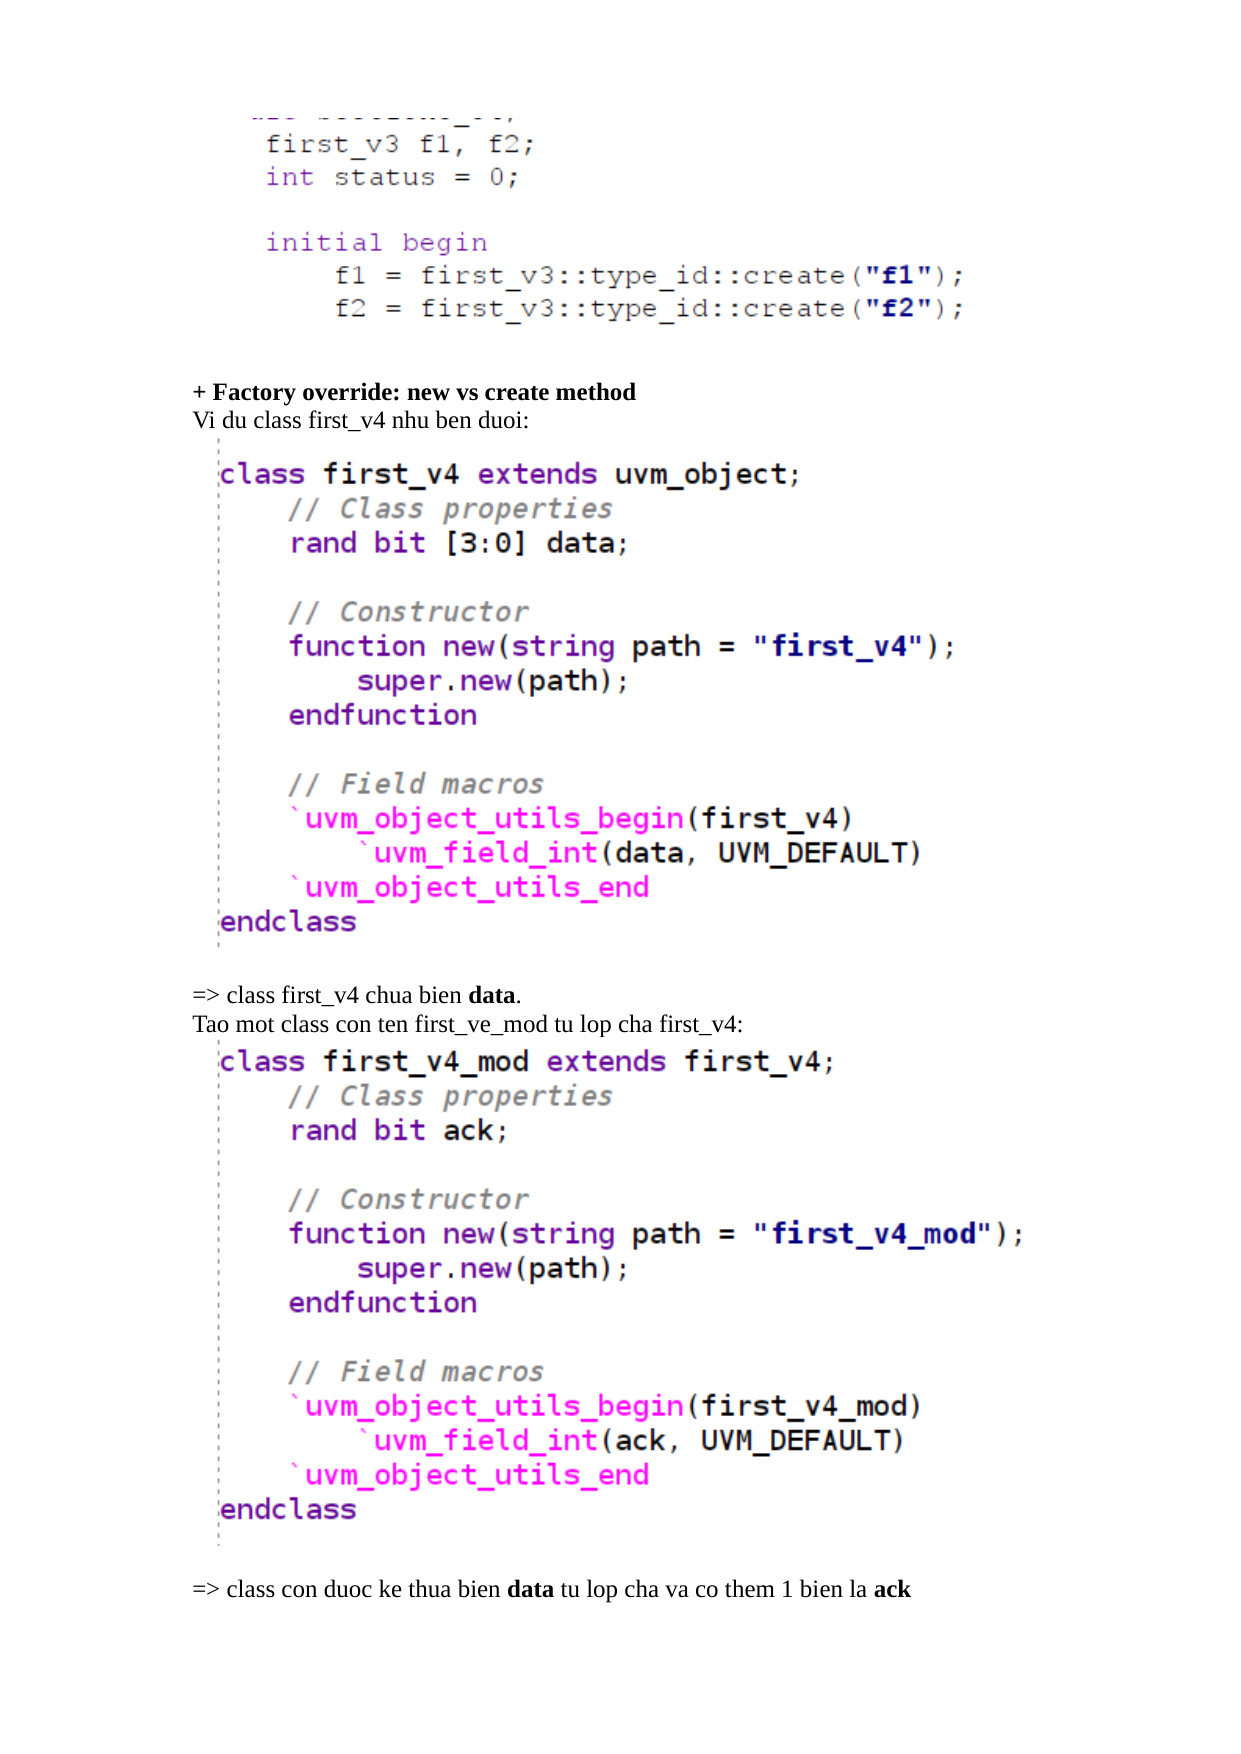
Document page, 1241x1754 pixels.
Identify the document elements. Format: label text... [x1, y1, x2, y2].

picture [252, 118, 988, 351]
text => class con duoc ke thua bien data tu lop cha va co them 1 bien la ack [118, 1038, 1122, 1603]
text Tao mot class con ten first_ve_mod tu lop cha first_v4: [118, 1009, 1122, 1038]
picture [215, 1037, 1025, 1546]
text => class first_v4 chua bien data. [118, 434, 1122, 1009]
text + Factory override: new vs create method [118, 377, 1122, 406]
picture [215, 434, 1025, 952]
text Vi du class first_v4 nhu ben duoi: [118, 406, 1122, 434]
